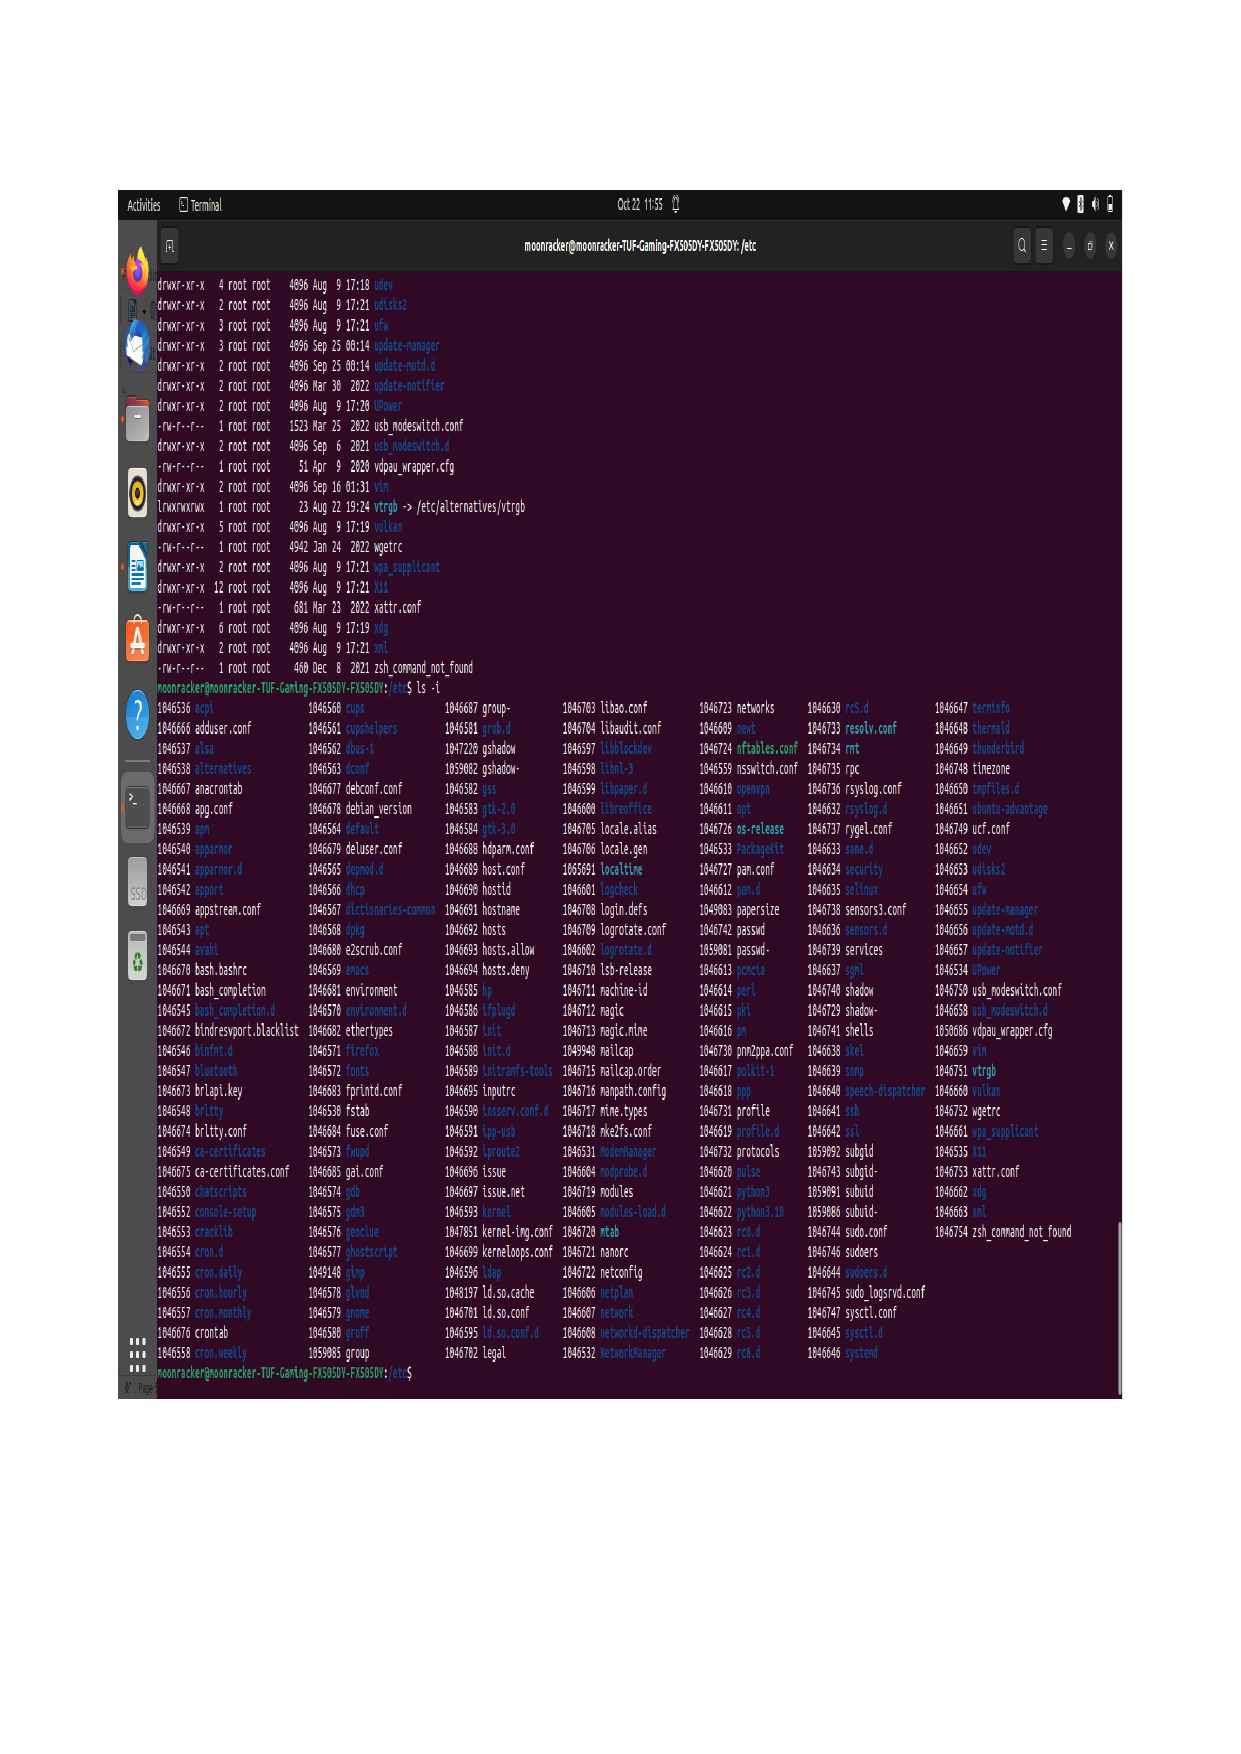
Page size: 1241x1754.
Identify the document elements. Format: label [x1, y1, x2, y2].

picture [118, 190, 1123, 1399]
